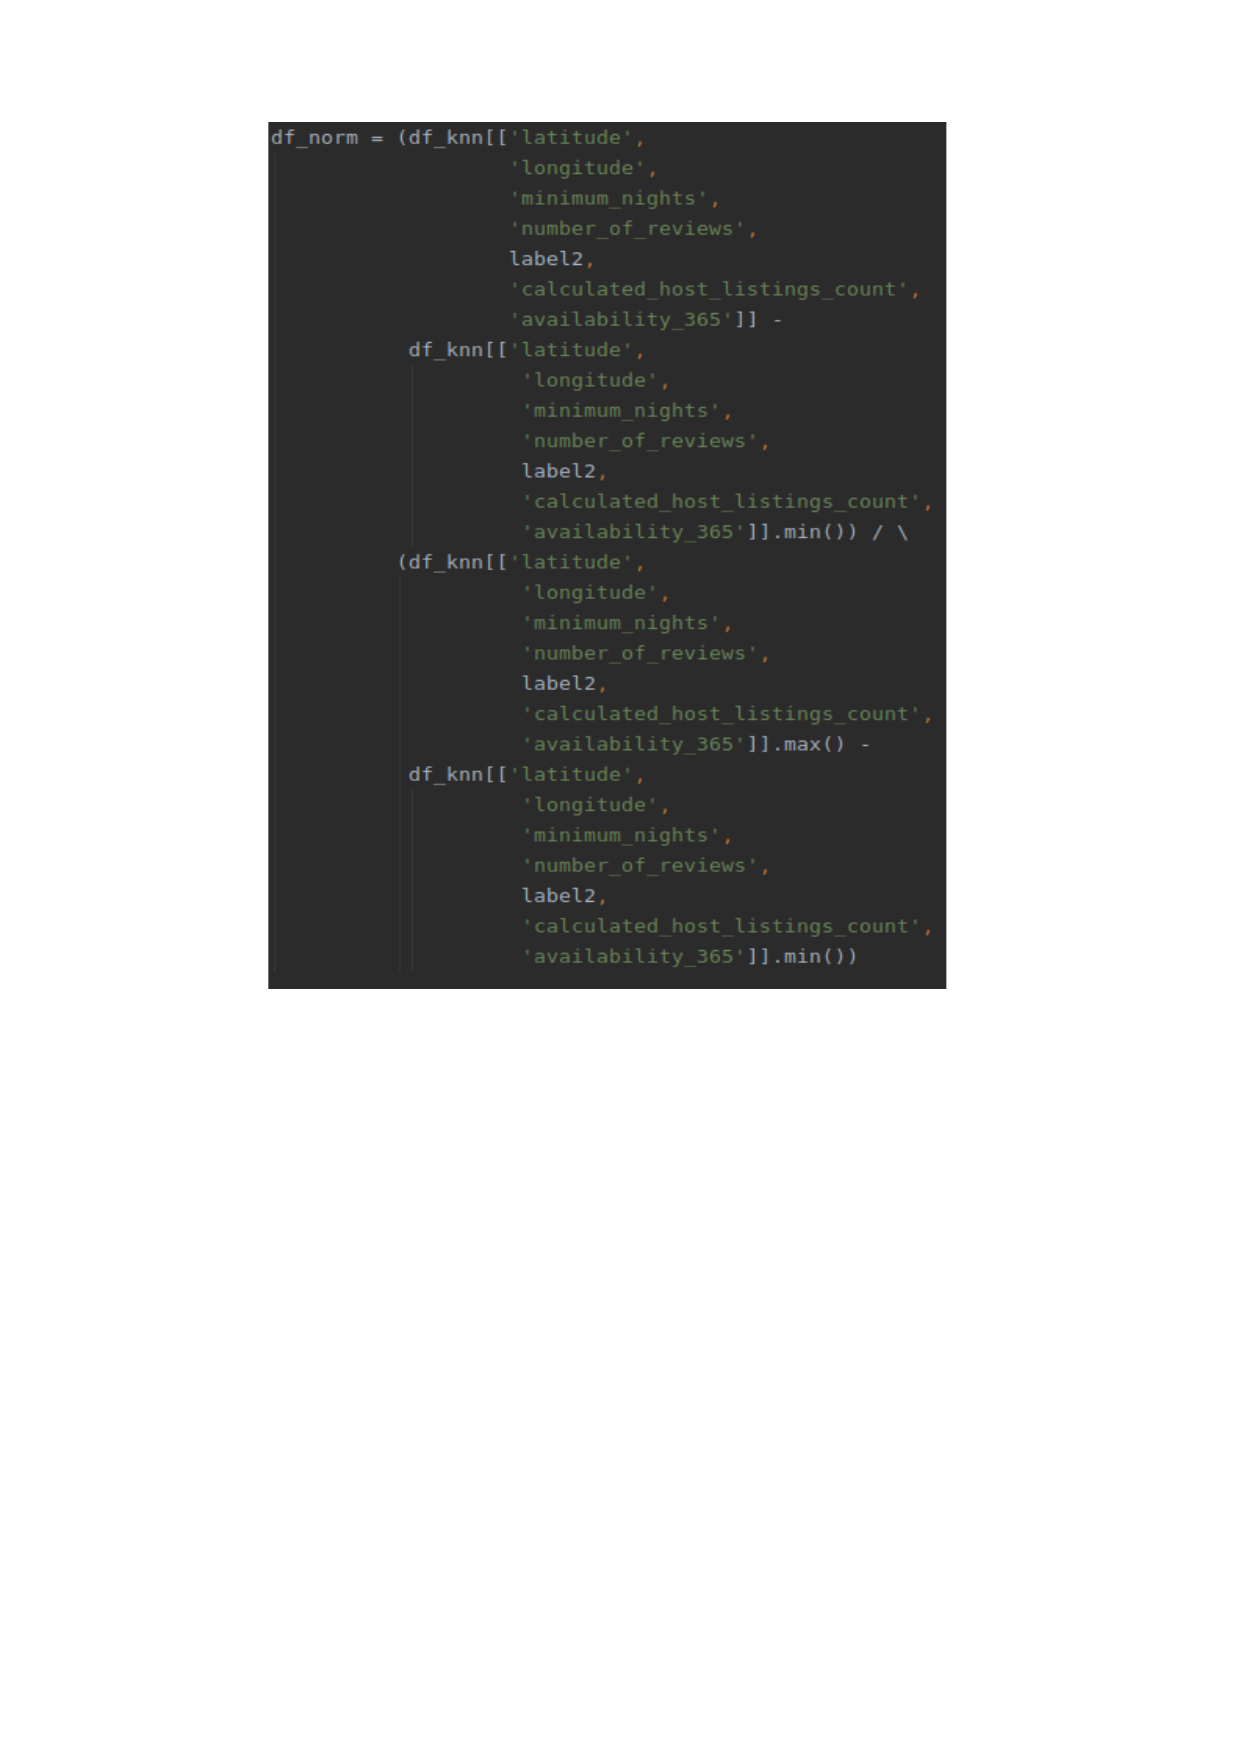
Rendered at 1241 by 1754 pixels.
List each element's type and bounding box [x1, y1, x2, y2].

picture [268, 122, 947, 989]
